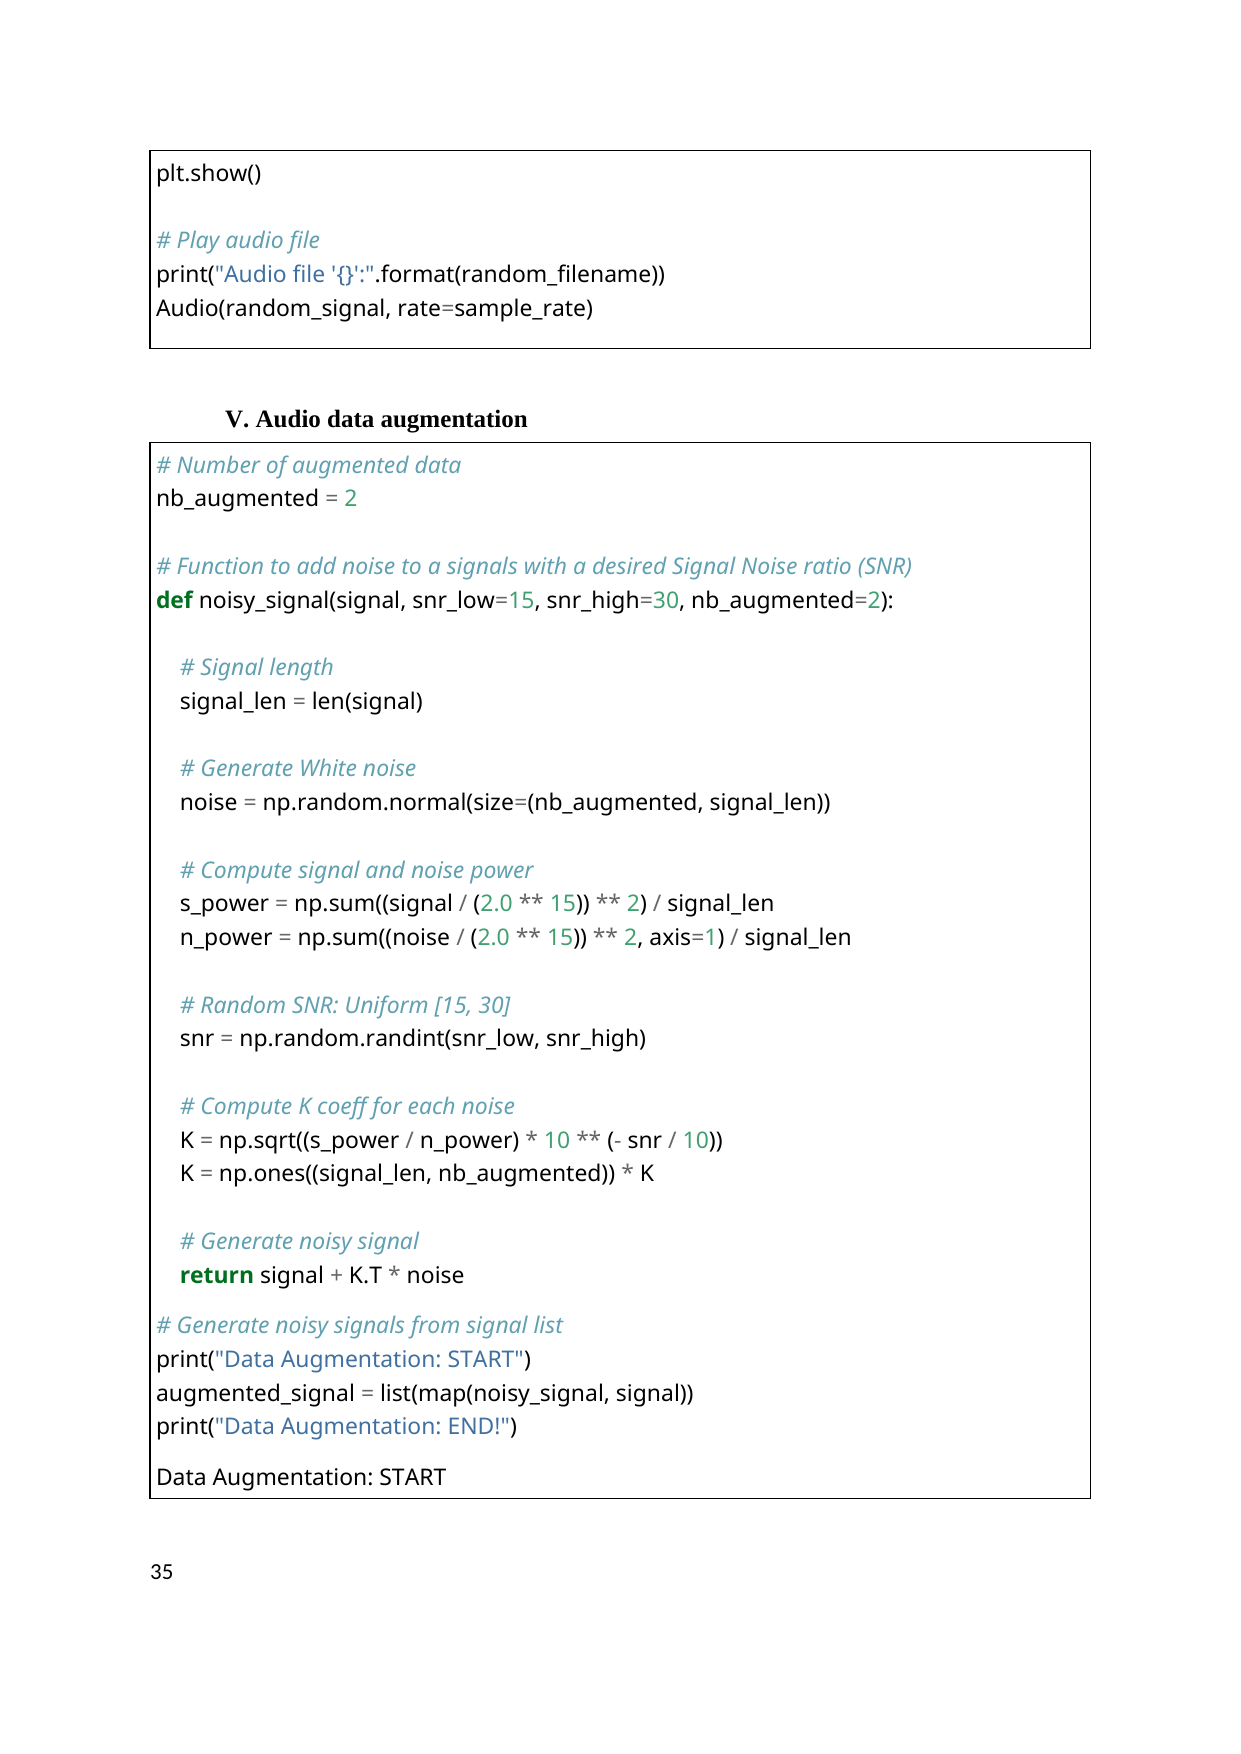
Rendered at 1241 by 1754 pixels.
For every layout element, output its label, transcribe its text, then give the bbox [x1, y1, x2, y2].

subtitle V. Audio data augmentation [150, 404, 1090, 433]
table_header # Number of augmented data nb_augmented = 2 # Function to add noise to a signals with a desired Signal Noise ratio (SNR) def noisy_signal(signal, snr_low=15, snr_high=30, nb_augmented=2): # Signal length signal_len = len(signal) # Generate White noise noise = np.random.normal(size=(nb_augmented, signal_len)) # Compute signal and noise power s_power = np.sum((signal / (2.0 ** 15)) ** 2) / signal_len n_power = np.sum((noise / (2.0 ** 15)) ** 2, axis=1) / signal_len # Random SNR: Uniform [15, 30] snr = np.random.randint(snr_low, snr_high) # Compute K coeff for each noise K = np.sqrt((s_power / n_power) * 10 ** (- snr / 10)) K = np.ones((signal_len, nb_augmented)) * K # Generate noisy signal return signal + K.T * noise # Generate noisy signals from signal list print("Data Augmentation: START") augmented_signal = list(map(noisy_signal, signal)) print("Data Augmentation: END!") Data Augmentation: START [151, 443, 1090, 1498]
table_header plt.show() # Play audio file print("Audio file '{}':".format(random_filename)) Audio(random_signal, rate=sample_rate) [151, 151, 1090, 347]
